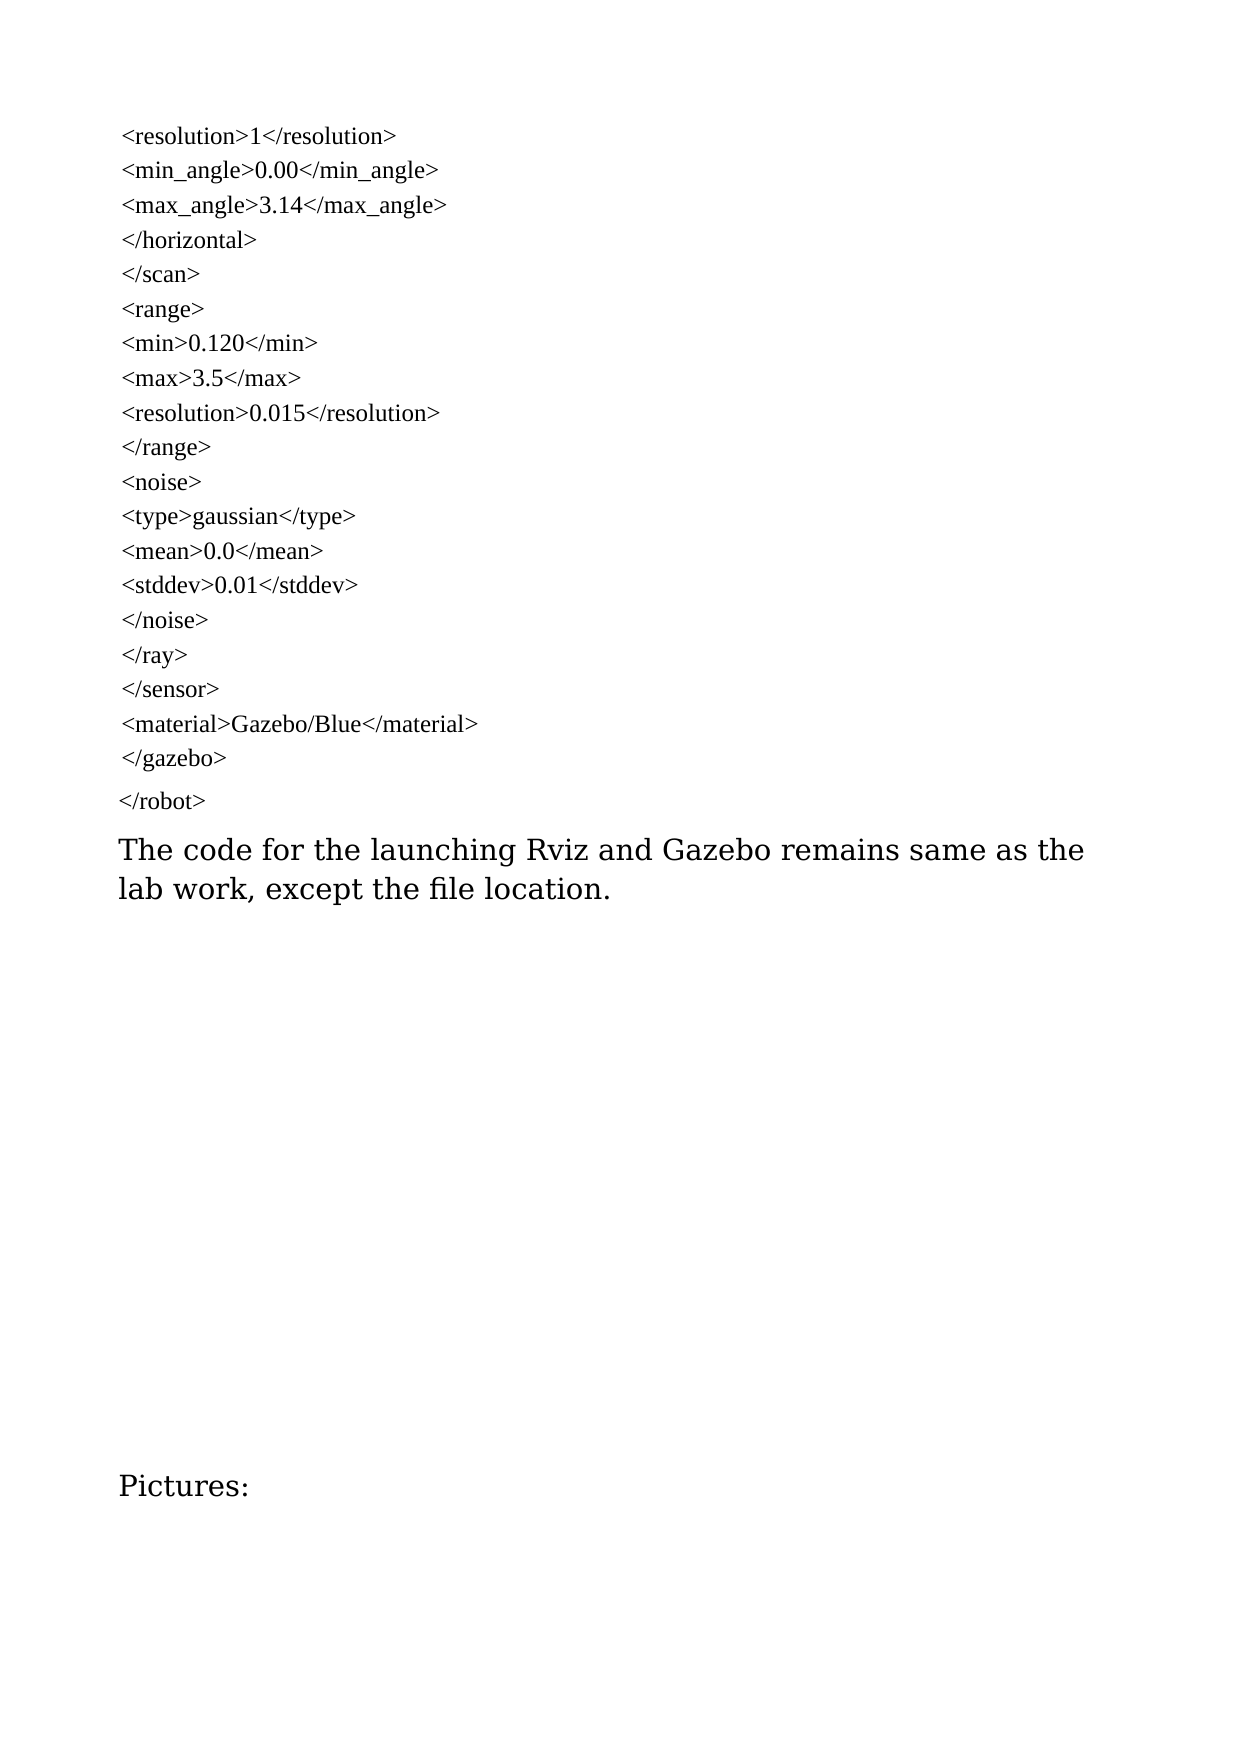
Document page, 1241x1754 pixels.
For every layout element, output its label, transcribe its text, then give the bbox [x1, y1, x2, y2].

table_header </sensor> [118, 671, 234, 706]
table_header <stddev>0.01</stddev> [118, 568, 373, 602]
table_header <material>Gazebo/Blue</material> [118, 706, 491, 741]
table_header <mean>0.0</mean> [118, 533, 338, 568]
table_header <resolution>1</resolution> [118, 118, 411, 153]
table_header [118, 775, 136, 786]
table_header </ray> [118, 637, 202, 671]
table_header <min>0.120</min> [118, 326, 332, 360]
table_header </scan> [118, 256, 215, 291]
table_header <range> [118, 291, 219, 326]
table_header </noise> [118, 602, 223, 637]
text Pictures: [118, 1469, 1122, 1503]
text </robot> [118, 786, 1122, 814]
table_header <max>3.5</max> [118, 360, 316, 395]
text The code for the launching Rviz and Gazebo remains same as the lab work, except the file location. [118, 833, 1122, 906]
table_header <resolution>0.015</resolution> [118, 395, 454, 429]
table_header </range> [118, 429, 226, 464]
table_header <min_angle>0.00</min_angle> [118, 153, 452, 187]
table_header </horizontal> [118, 222, 271, 256]
table_header </gazebo> [118, 741, 241, 775]
table_header <max_angle>3.14</max_angle> [118, 187, 461, 222]
table_header <noise> [118, 464, 216, 498]
table_header <type>gaussian</type> [118, 499, 370, 533]
